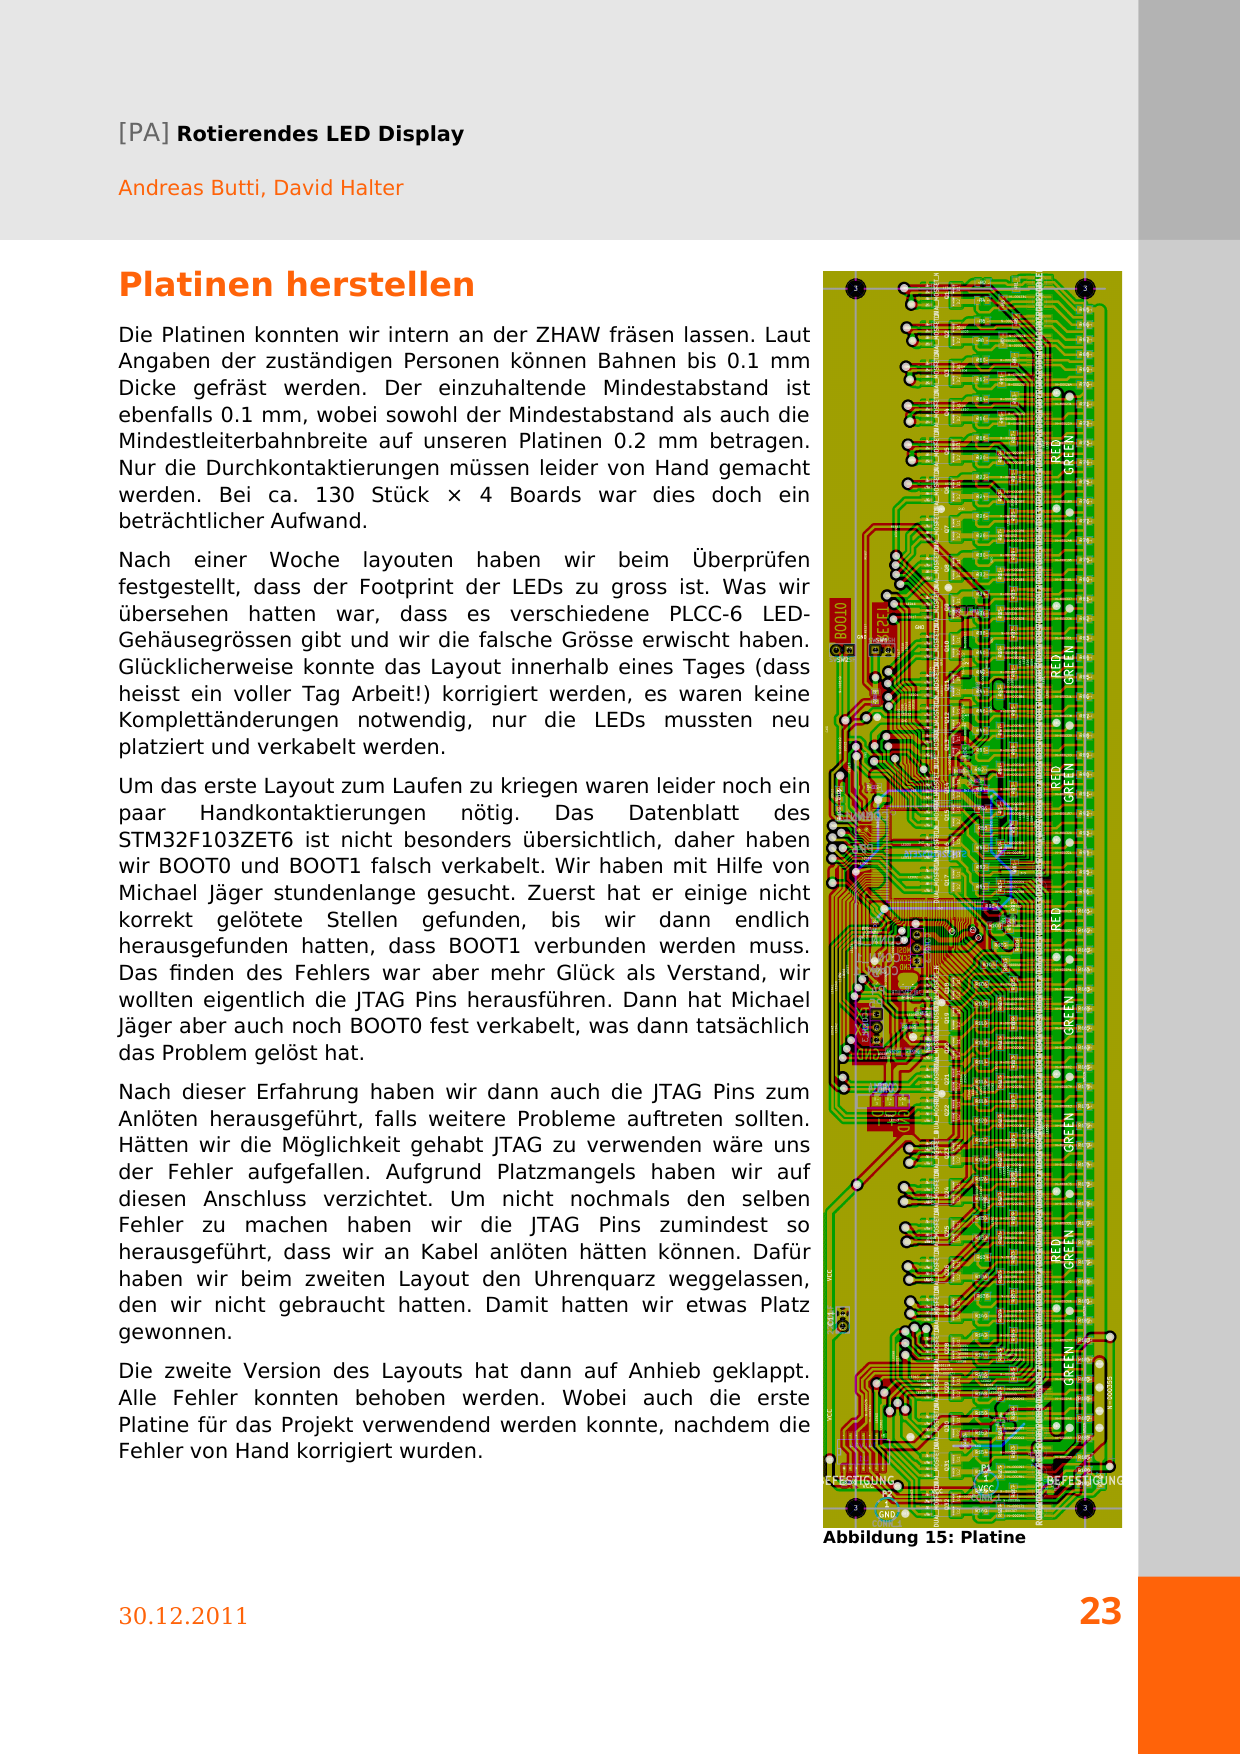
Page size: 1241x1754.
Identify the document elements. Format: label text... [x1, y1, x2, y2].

text Nach einer Woche layouten haben wir beim Überprüfen festgestellt, dass der Footprint der LEDs zu gross ist. Was wir übersehen hatten war, dass es verschiedene PLCC-6 LED-Gehäusegrössen gibt und wir die falsche Grösse erwischt haben. Glücklicherweise konnte das Layout innerhalb eines Tages (dass heisst ein voller Tag Arbeit!) korrigiert werden, es waren keine Komplettänderungen notwendig, nur die LEDs mussten neu platziert und verkabelt werden. [118, 548, 823, 759]
subtitle Platinen herstellen [118, 259, 1122, 304]
text Die zweite Version des Layouts hat dann auf Anhieb geklappt. Alle Fehler konnten behoben werden. Wobei auch die erste Platine für das Projekt verwendend werden konnte, nachdem die Fehler von Hand korrigiert wurden. [118, 1359, 823, 1464]
text Abbildung 15: Platine [823, 1528, 1122, 1547]
text Um das erste Layout zum Laufen zu kriegen waren leider noch ein paar Handkontaktierungen nötig. Das Datenblatt des STM32F103ZET6 ist nicht besonders übersichtlich, daher haben wir BOOT0 und BOOT1 falsch verkabelt. Wir haben mit Hilfe von Michael Jäger stundenlange gesucht. Zuerst hat er einige nicht korrekt gelötete Stellen gefunden, bis wir dann endlich herausgefunden hatten, dass BOOT1 verbunden werden muss. Das finden des Fehlers war aber mehr Glück als Verstand, wir wollten eigentlich die JTAG Pins herausführen. Dann hat Michael Jäger aber auch noch BOOT0 fest verkabelt, was dann tatsächlich das Problem gelöst hat. [118, 774, 823, 1065]
picture [823, 271, 1123, 1528]
text Nach dieser Erfahrung haben wir dann auch die JTAG Pins zum Anlöten herausgeführt, falls weitere Probleme auftreten sollten. Hätten wir die Möglichkeit gehabt JTAG zu verwenden wäre uns der Fehler aufgefallen. Aufgrund Platzmangels haben wir auf diesen Anschluss verzichtet. Um nicht nochmals den selben Fehler zu machen haben wir die JTAG Pins zumindest so herausgeführt, dass wir an Kabel anlöten hätten können. Dafür haben wir beim zweiten Layout den Uhrenquarz weggelassen, den wir nicht gebraucht hatten. Damit hatten wir etwas Platz gewonnen. [118, 1080, 823, 1344]
text Die Platinen konnten wir intern an der ZHAW fräsen lassen. Laut Angaben der zuständigen Personen können Bahnen bis 0.1 mm Dicke gefräst werden. Der einzuhaltende Mindestabstand ist ebenfalls 0.1 mm, wobei sowohl der Mindestabstand als auch die Mindestleiterbahnbreite auf unseren Platinen 0.2 mm betragen. Nur die Durchkontaktierungen müssen leider von Hand gemacht werden. Bei ca. 130 Stück × 4 Boards war dies doch ein beträchtlicher Aufwand. [118, 323, 823, 534]
